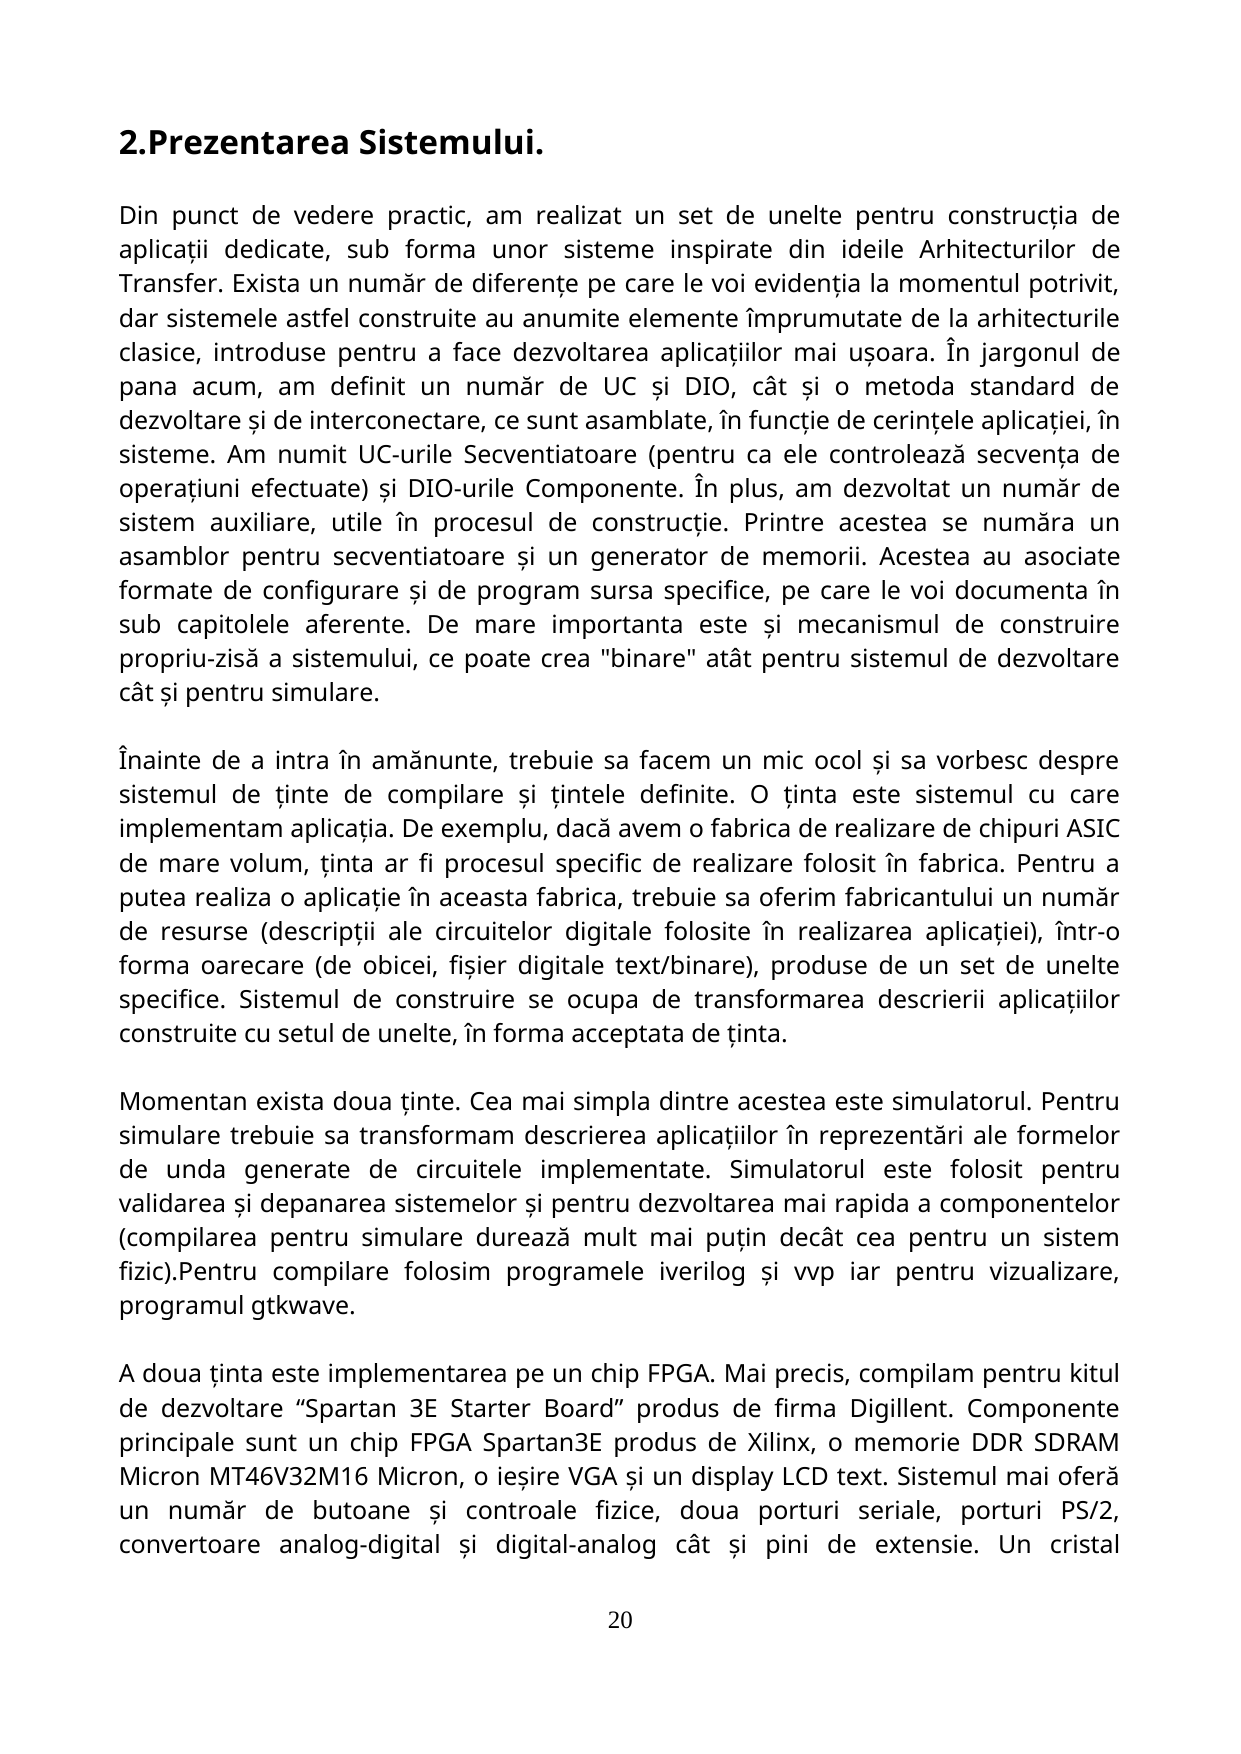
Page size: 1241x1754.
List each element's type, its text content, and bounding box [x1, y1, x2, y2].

text Înainte de a intra în amănunte, trebuie sa facem un mic ocol și sa vorbesc despre sistemul de ținte de compilare și țintele definite. O ținta este sistemul cu care implementam aplicația. De exemplu, dacă avem o fabrica de realizare de chipuri ASIC de mare volum, ținta ar fi procesul specific de realizare folosit în fabrica. Pentru a putea realiza o aplicație în aceasta fabrica, trebuie sa oferim fabricantului un număr de resurse (descripții ale circuitelor digitale folosite în realizarea aplicației), într-o forma oarecare (de obicei, fișier digitale text/binare), produse de un set de unelte specifice. Sistemul de construire se ocupa de transformarea descrierii aplicațiilor construite cu setul de unelte, în forma acceptata de ținta. [118, 743, 1122, 1049]
text A doua ținta este implementarea pe un chip FPGA. Mai precis, compilam pentru kitul de dezvoltare “Spartan 3E Starter Board” produs de firma Digillent. Componente principale sunt un chip FPGA Spartan3E produs de Xilinx, o memorie DDR SDRAM Micron MT46V32M16 Micron, o ieșire VGA și un display LCD text. Sistemul mai oferă un număr de butoane și controale fizice, doua porturi seriale, porturi PS/2, convertoare analog-digital și digital-analog cât și pini de extensie. Un cristal [118, 1356, 1122, 1561]
text Din punct de vedere practic, am realizat un set de unelte pentru construcția de aplicații dedicate, sub forma unor sisteme inspirate din ideile Arhitecturilor de Transfer. Exista un număr de diferențe pe care le voi evidenția la momentul potrivit, dar sistemele astfel construite au anumite elemente împrumutate de la arhitecturile clasice, introduse pentru a face dezvoltarea aplicațiilor mai ușoara. În jargonul de pana acum, am definit un număr de UC și DIO, cât și o metoda standard de dezvoltare și de interconectare, ce sunt asamblate, în funcție de cerințele aplicației, în sisteme. Am numit UC-urile Secventiatoare (pentru ca ele controlează secvența de operațiuni efectuate) și DIO-urile Componente. În plus, am dezvoltat un număr de sistem auxiliare, utile în procesul de construcție. Printre acestea se număra un asamblor pentru secventiatoare și un generator de memorii. Acestea au asociate formate de configurare și de program sursa specifice, pe care le voi documenta în sub capitolele aferente. De mare importanta este și mecanismul de construire propriu-zisă a sistemului, ce poate crea "binare" atât pentru sistemul de dezvoltare cât și pentru simulare. [118, 198, 1122, 709]
text Momentan exista doua ținte. Cea mai simpla dintre acestea este simulatorul. Pentru simulare trebuie sa transformam descrierea aplicațiilor în reprezentări ale formelor de unda generate de circuitele implementate. Simulatorul este folosit pentru validarea și depanarea sistemelor și pentru dezvoltarea mai rapida a componentelor (compilarea pentru simulare durează mult mai puțin decât cea pentru un sistem fizic).Pentru compilare folosim programele iverilog și vvp iar pentru vizualizare, programul gtkwave. [118, 1084, 1122, 1322]
text 2.Prezentarea Sistemului. [118, 118, 1122, 164]
